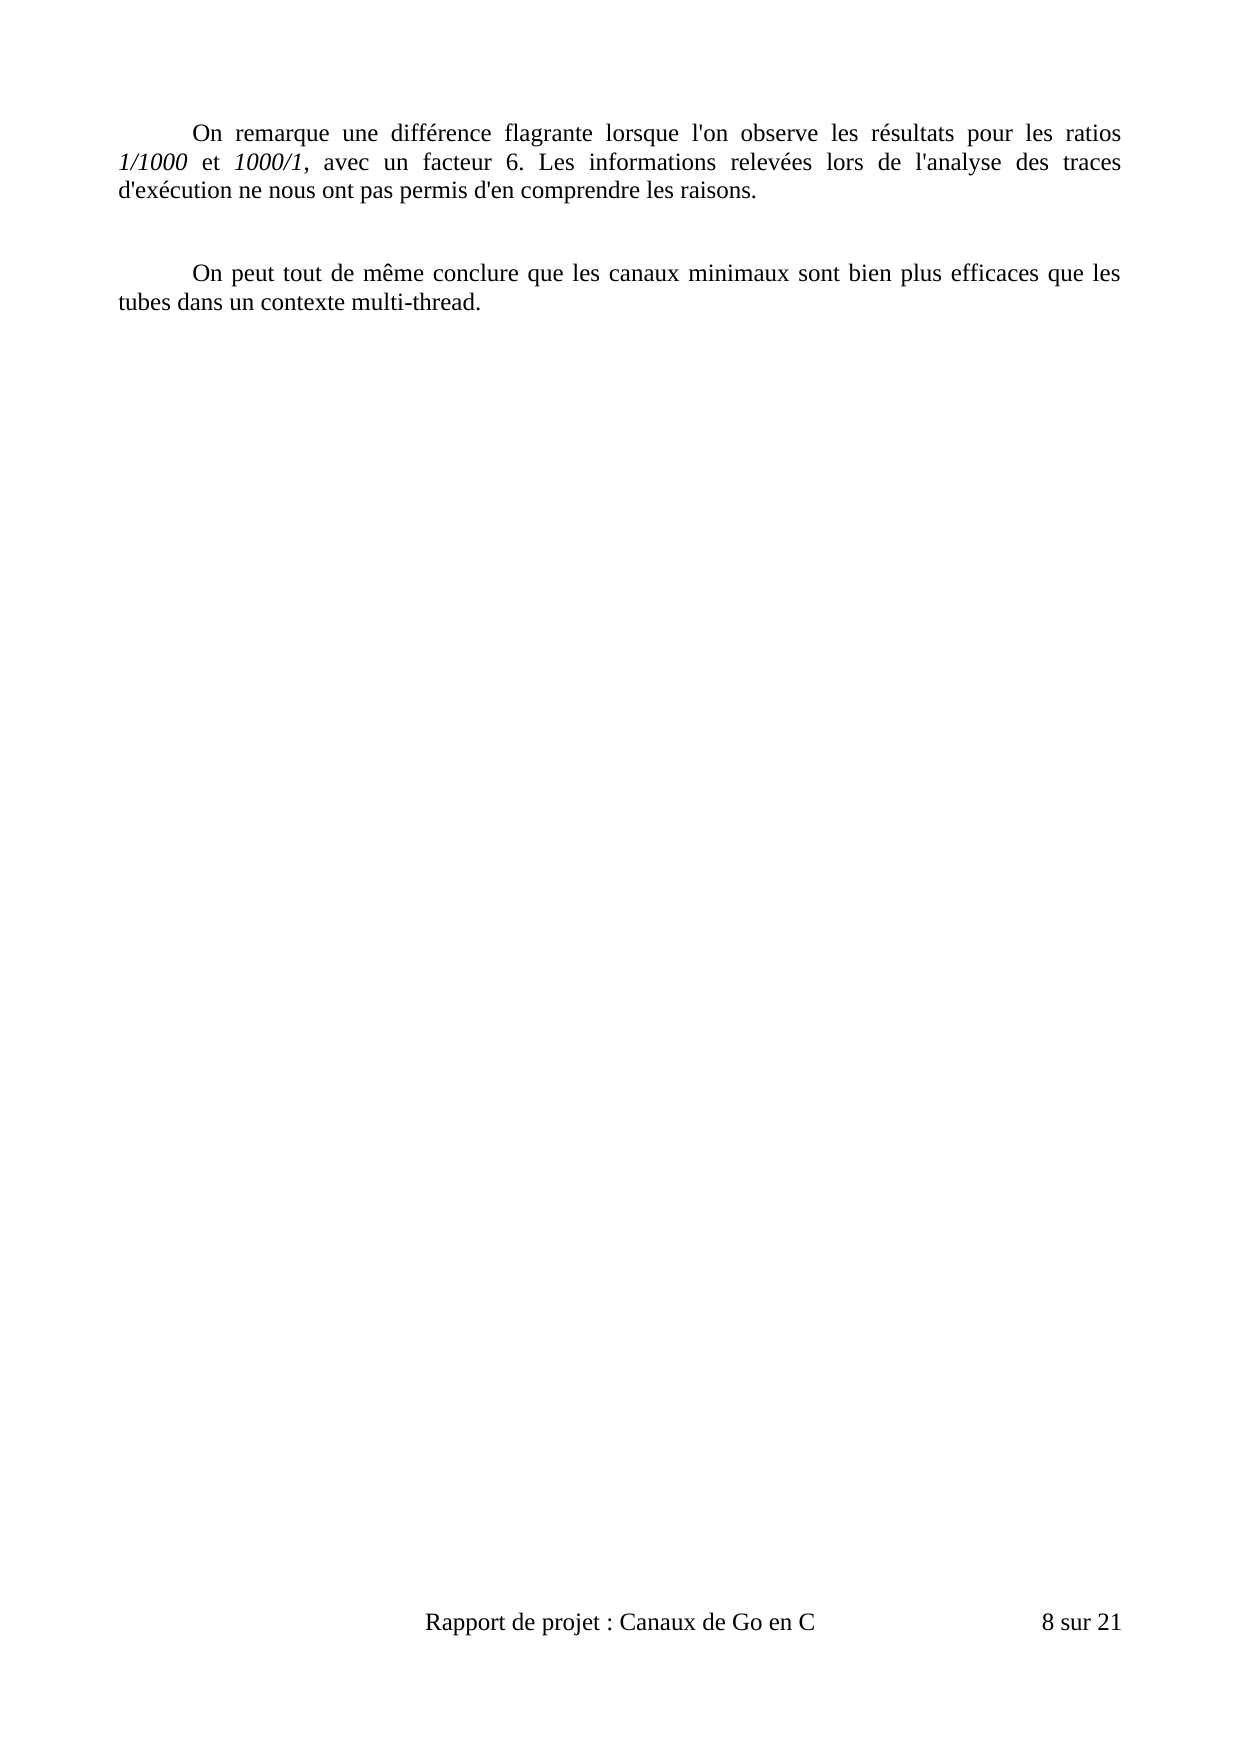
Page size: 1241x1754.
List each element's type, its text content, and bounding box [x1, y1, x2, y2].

text On remarque une différence flagrante lorsque l'on observe les résultats pour les ratios 1/1000 et 1000/1, avec un facteur 6. Les informations relevées lors de l'analyse des traces d'exécution ne nous ont pas permis d'en comprendre les raisons. [118, 118, 1122, 204]
text On peut tout de même conclure que les canaux minimaux sont bien plus efficaces que les tubes dans un contexte multi-thread. [118, 258, 1122, 316]
